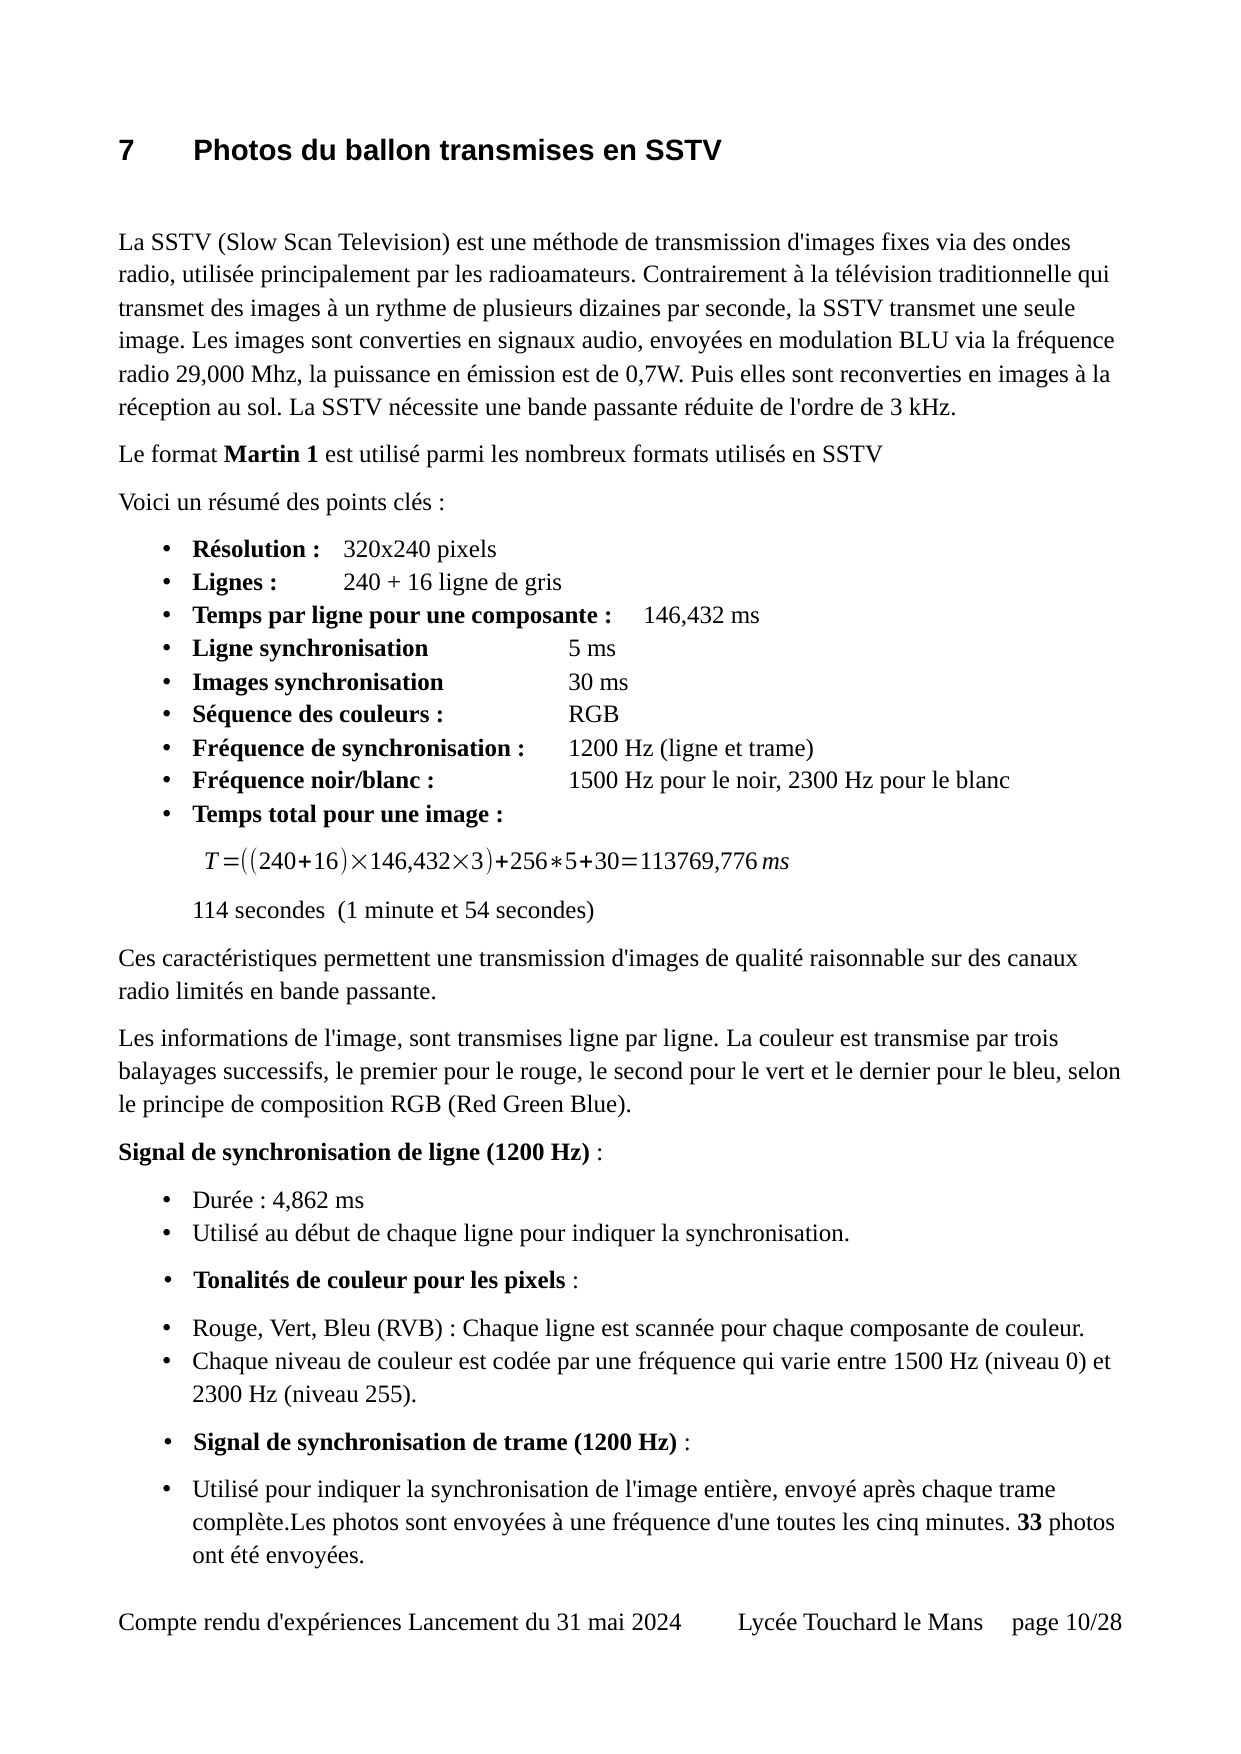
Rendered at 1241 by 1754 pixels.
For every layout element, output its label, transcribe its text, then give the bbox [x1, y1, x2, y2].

text Ces caractéristiques permettent une transmission d'images de qualité raisonnable sur des canaux radio limités en bande passante. [118, 943, 1122, 1004]
text La SSTV (Slow Scan Television) est une méthode de transmission d'images fixes via des ondes radio, utilisée principalement par les radioamateurs. Contrairement à la télévision traditionnelle qui transmet des images à un rythme de plusieurs dizaines par seconde, la SSTV transmet une seule image. Les images sont converties en signaux audio, envoyées en modulation BLU via la fréquence radio 29,000 Mhz, la puissance en émission est de 0,7W. Puis elles sont reconverties en images à la réception au sol. La SSTV nécessite une bande passante réduite de l'ordre de 3 kHz. [118, 227, 1122, 420]
list Chaque niveau de couleur est codée par une fréquence qui varie entre 1500 Hz (niveau 0) et 2300 Hz (niveau 255). [162, 1346, 1122, 1408]
list Utilisé au début de chaque ligne pour indiquer la synchronisation. [162, 1218, 1122, 1246]
list Utilisé pour indiquer la synchronisation de l'image entière, envoyé après chaque trame complète.Les photos sont envoyées à une fréquence d'une toutes les cinq minutes. 33 photos ont été envoyées. [162, 1474, 1122, 1569]
list Séquence des couleurs : RGB [162, 699, 1122, 728]
text Les informations de l'image, sont transmises ligne par ligne. La couleur est transmise par trois balayages successifs, le premier pour le rouge, le second pour le vert et le dernier pour le bleu, selon le principe de composition RGB (Red Green Blue). [118, 1023, 1122, 1118]
list Fréquence de synchronisation : 1200 Hz (ligne et trame) [162, 733, 1122, 761]
list Rouge, Vert, Bleu (RVB) : Chaque ligne est scannée pour chaque composante de couleur. [162, 1313, 1122, 1342]
list Temps total pour une image : [162, 799, 1122, 827]
subtitle Photos du ballon transmises en SSTV [118, 133, 1122, 166]
list Fréquence noir/blanc : 1500 Hz pour le noir, 2300 Hz pour le blanc [162, 766, 1122, 794]
list Signal de synchronisation de trame (1200 Hz) : [164, 1427, 1122, 1455]
text Le format Martin 1 est utilisé parmi les nombreux formats utilisés en SSTV [118, 439, 1122, 468]
list Temps par ligne pour une composante : 146,432 ms [162, 601, 1122, 629]
text Voici un résumé des points clés : [118, 487, 1122, 516]
list Ligne synchronisation 5 ms [162, 633, 1122, 662]
list Durée : 4,862 ms [162, 1185, 1122, 1213]
list 114 secondes (1 minute et 54 secondes) [162, 895, 1122, 924]
list Images synchronisation 30 ms [162, 667, 1122, 695]
text Signal de synchronisation de ligne (1200 Hz) : [118, 1137, 1122, 1166]
list Résolution : 320x240 pixels [162, 534, 1122, 563]
list Tonalités de couleur pour les pixels : [164, 1265, 1122, 1294]
list Lignes : 240 + 16 ligne de gris [162, 567, 1122, 596]
